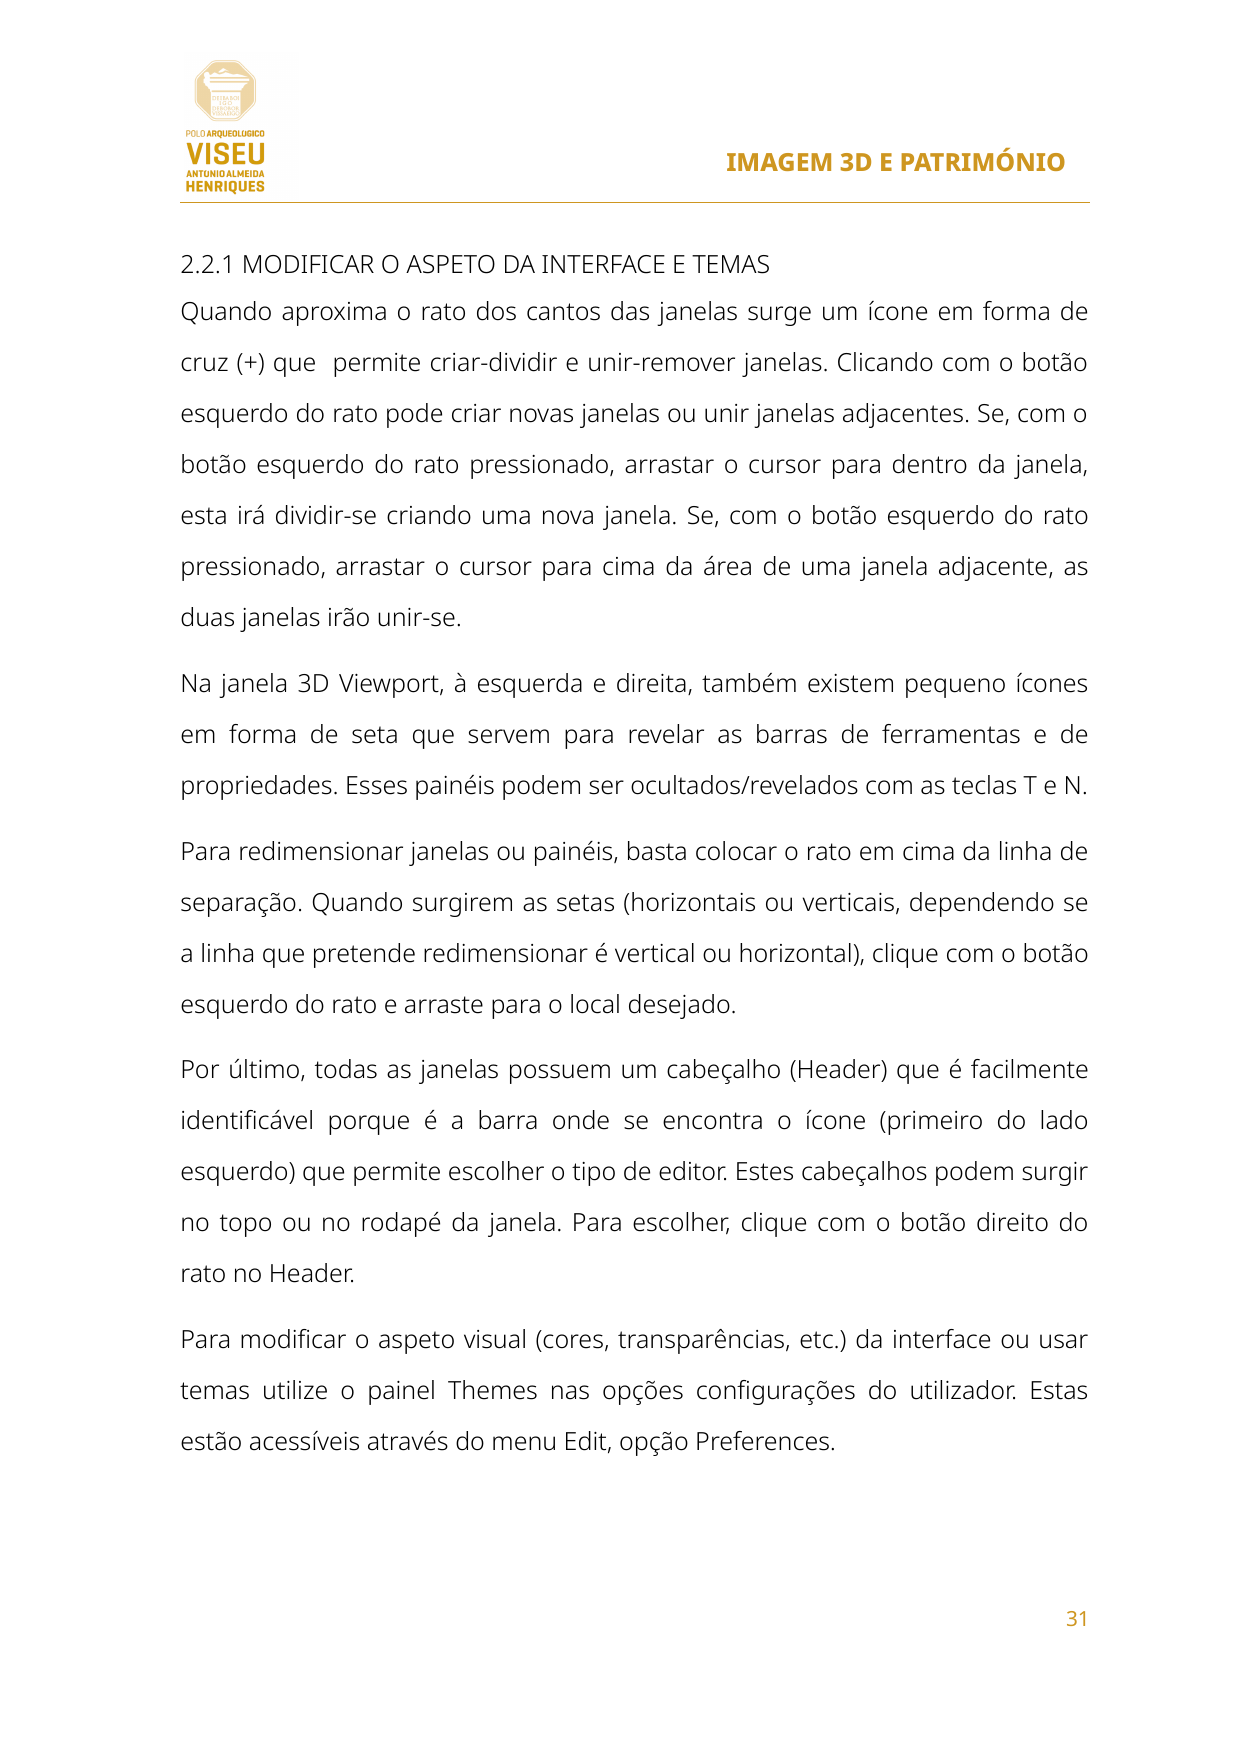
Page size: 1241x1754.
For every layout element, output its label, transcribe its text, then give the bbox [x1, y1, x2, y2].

text Por último, todas as janelas possuem um cabeçalho (Header) que é facilmente identificável porque é a barra onde se encontra o ícone (primeiro do lado esquerdo) que permite escolher o tipo de editor. Estes cabeçalhos podem surgir no topo ou no rodapé da janela. Para escolher, clique com o botão direito do rato no Header. [180, 1052, 1090, 1290]
text Para modificar o aspeto visual (cores, transparências, etc.) da interface ou usar temas utilize o painel Themes nas opções configurações do utilizador. Estas estão acessíveis através do menu Edit, opção Preferences. [180, 1322, 1090, 1458]
text Para redimensionar janelas ou painéis, basta colocar o rato em cima da linha de separação. Quando surgirem as setas (horizontais ou verticais, dependendo se a linha que pretende redimensionar é vertical ou horizontal), clique com o botão esquerdo do rato e arraste para o local desejado. [180, 833, 1090, 1020]
subtitle 2.2.1 Modificar o aspeto da interface e Temas [180, 247, 1090, 281]
text Quando aproxima o rato dos cantos das janelas surge um ícone em forma de cruz (+) que permite criar-dividir e unir-remover janelas. Clicando com o botão esquerdo do rato pode criar novas janelas ou unir janelas adjacentes. Se, com o botão esquerdo do rato pressionado, arrastar o cursor para dentro da janela, esta irá dividir-se criando uma nova janela. Se, com o botão esquerdo do rato pressionado, arrastar o cursor para cima da área de uma janela adjacente, as duas janelas irão unir-se. [180, 293, 1090, 634]
text Na janela 3D Viewport, à esquerda e direita, também existem pequeno ícones em forma de seta que servem para revelar as barras de ferramentas e de propriedades. Esses painéis podem ser ocultados/revelados com as teclas T e N. [180, 665, 1090, 802]
picture [183, 52, 299, 201]
